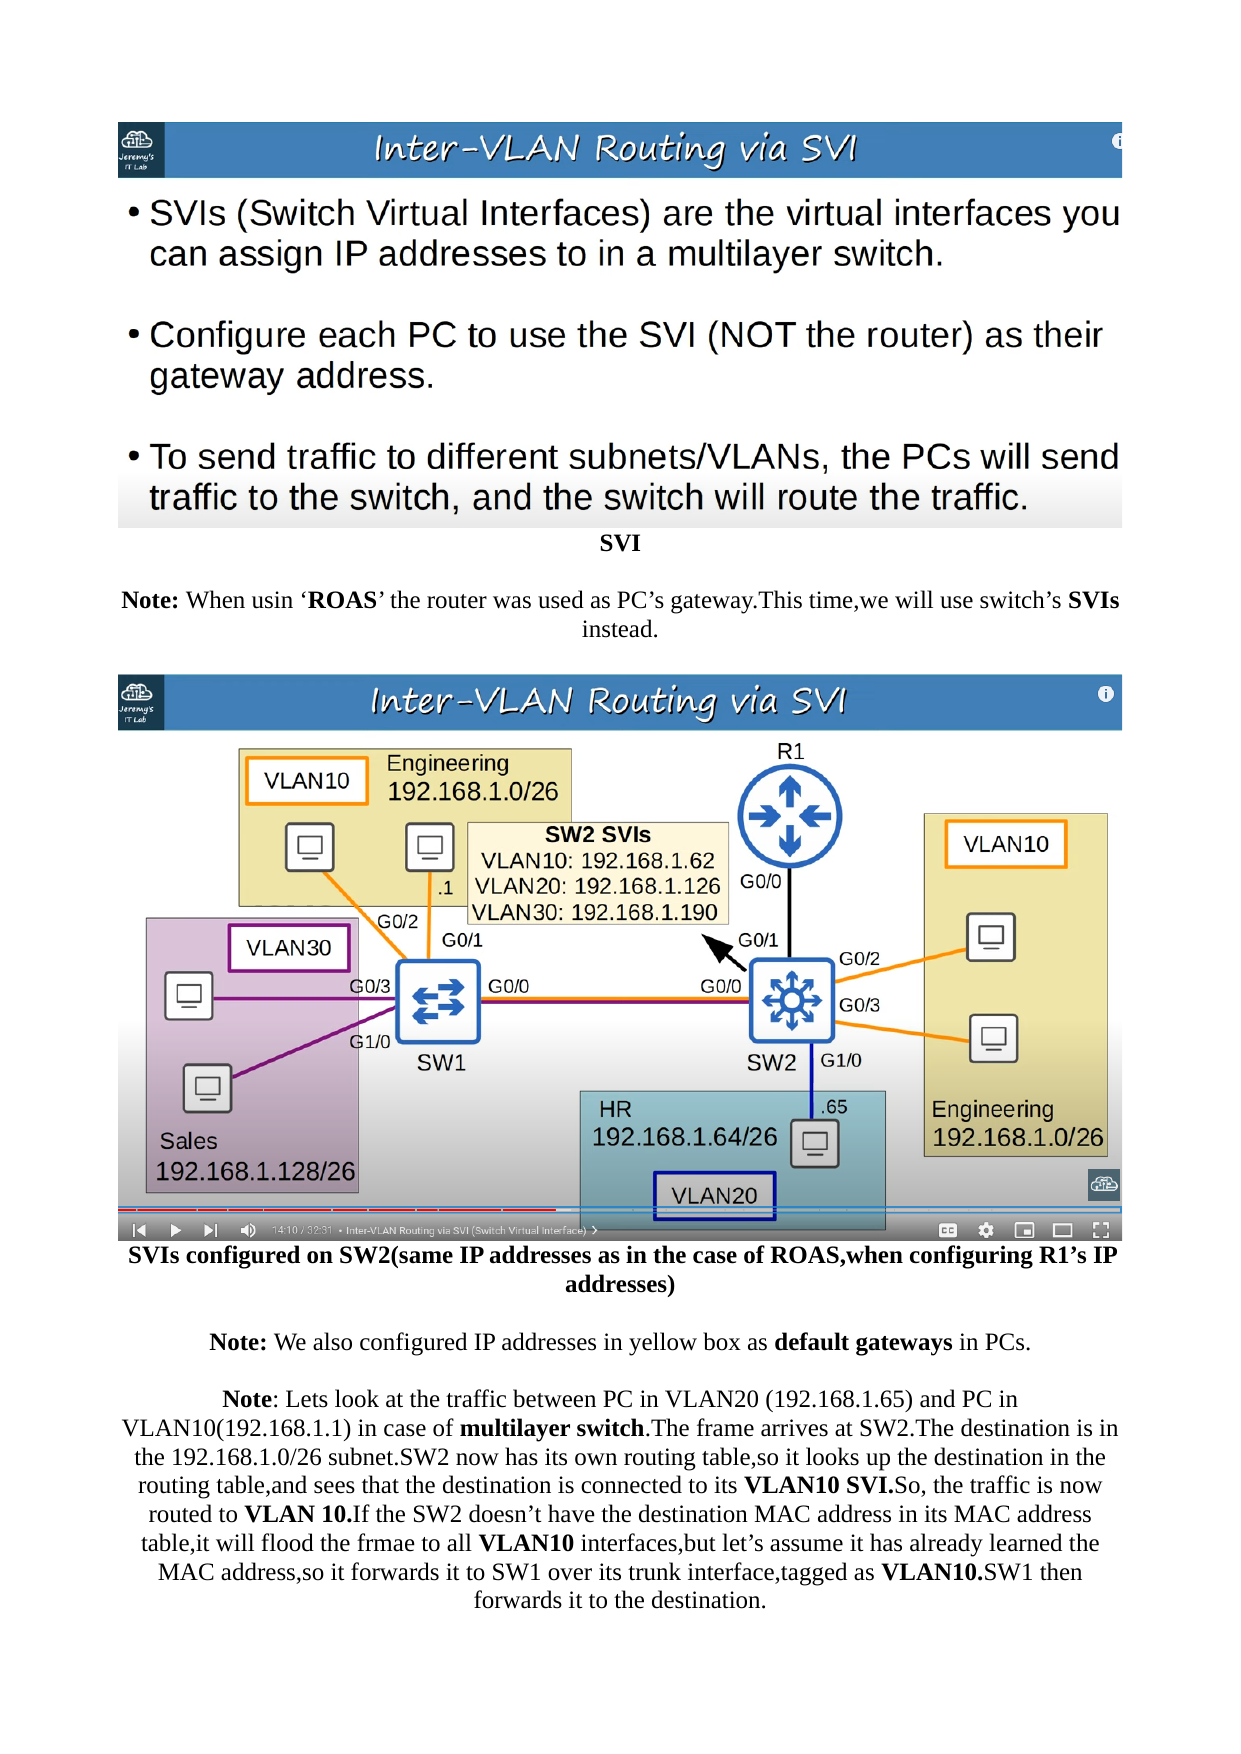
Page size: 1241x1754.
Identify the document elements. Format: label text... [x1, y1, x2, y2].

text SVI [118, 528, 1122, 557]
text SVIs configured on SW2(same IP addresses as in the case of ROAS,when configuring R1’s IP addresses) [118, 1241, 1122, 1298]
text Note: When usin ‘ROAS’ the router was used as PC’s gateway.This time,we will use switch’s SVIs instead. [118, 585, 1122, 643]
picture [118, 671, 1123, 1241]
text Note: Lets look at the traffic between PC in VLAN20 (192.168.1.65) and PC in VLAN10(192.168.1.1) in case of multilayer switch.The frame arrives at SW2.The destination is in the 192.168.1.0/26 subnet.SW2 now has its own routing table,so it looks up the destination in the routing table,and sees that the destination is connected to its VLAN10 SVI.So, the traffic is now routed to VLAN 10.If the SW2 doesn’t have the destination MAC address in its MAC address table,it will flood the frmae to all VLAN10 interfaces,but let’s assume it has already learned the MAC address,so it forwards it to SW1 over its trunk interface,tagged as VLAN10.SW1 then forwards it to the destination. [118, 1384, 1122, 1614]
picture [118, 118, 1123, 528]
text Note: We also configured IP addresses in yellow box as default gateways in PCs. [118, 1327, 1122, 1356]
